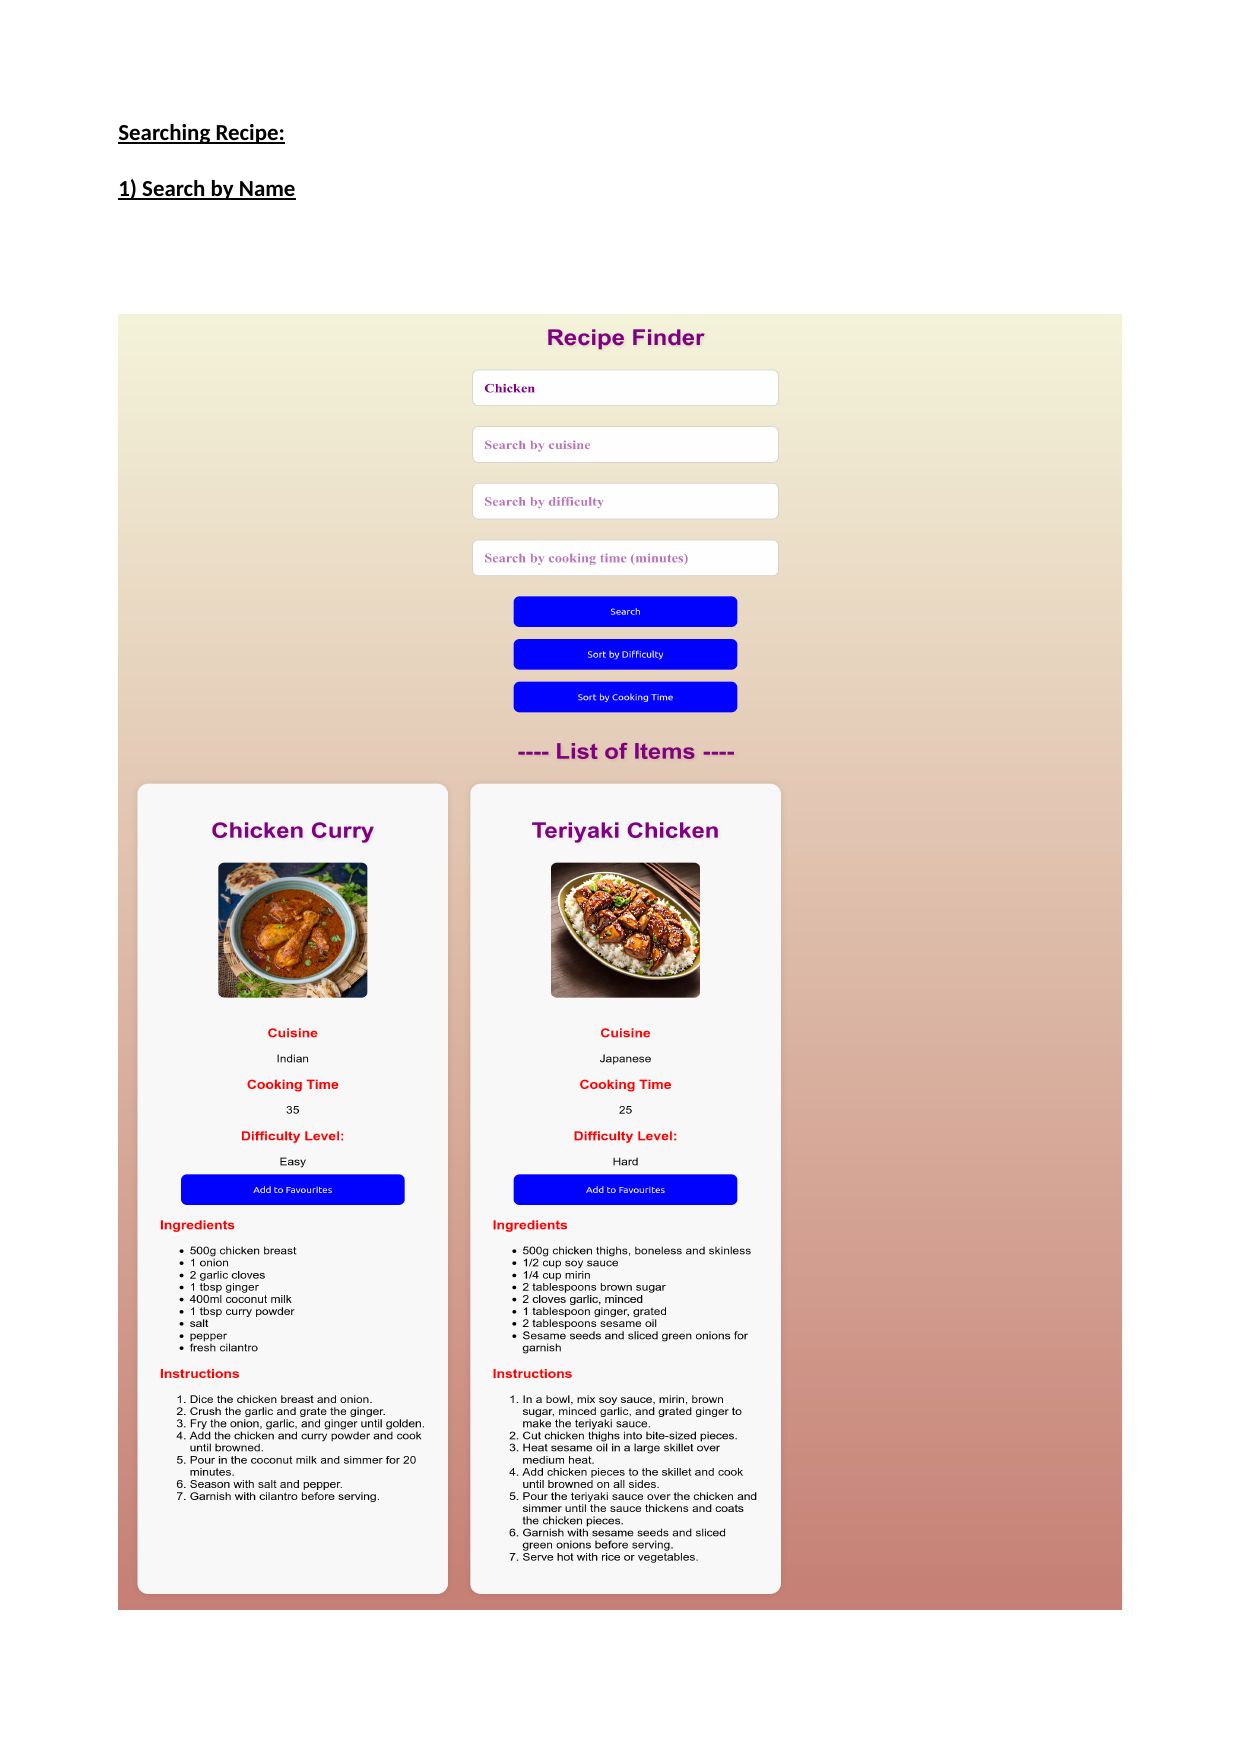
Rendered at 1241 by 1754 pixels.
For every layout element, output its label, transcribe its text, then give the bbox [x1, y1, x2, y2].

list 1) Search by Name [118, 174, 1122, 202]
list Searching Recipe: [118, 118, 1122, 146]
picture [118, 314, 1123, 1610]
